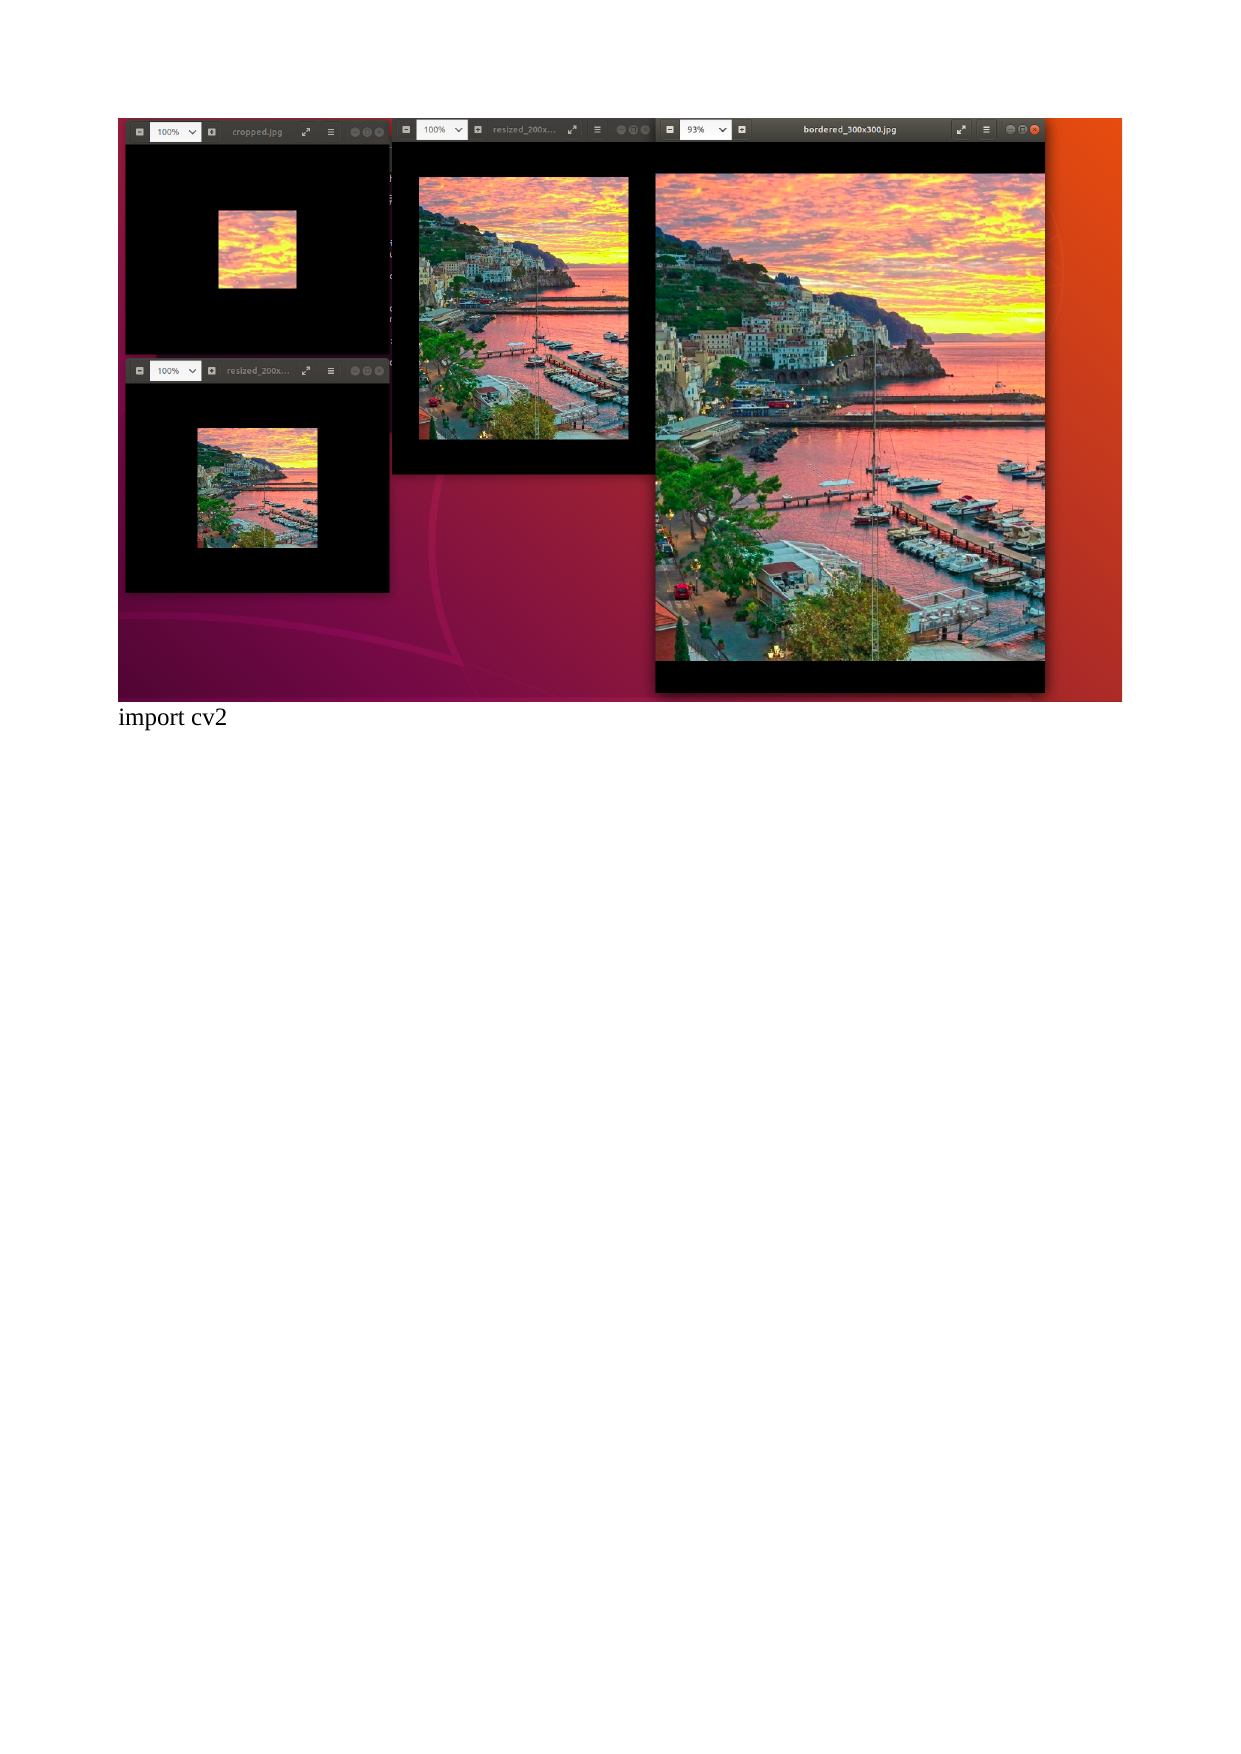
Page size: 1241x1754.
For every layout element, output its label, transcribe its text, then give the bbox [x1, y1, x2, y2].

picture [118, 118, 1123, 702]
text import cv2 [118, 702, 1122, 730]
